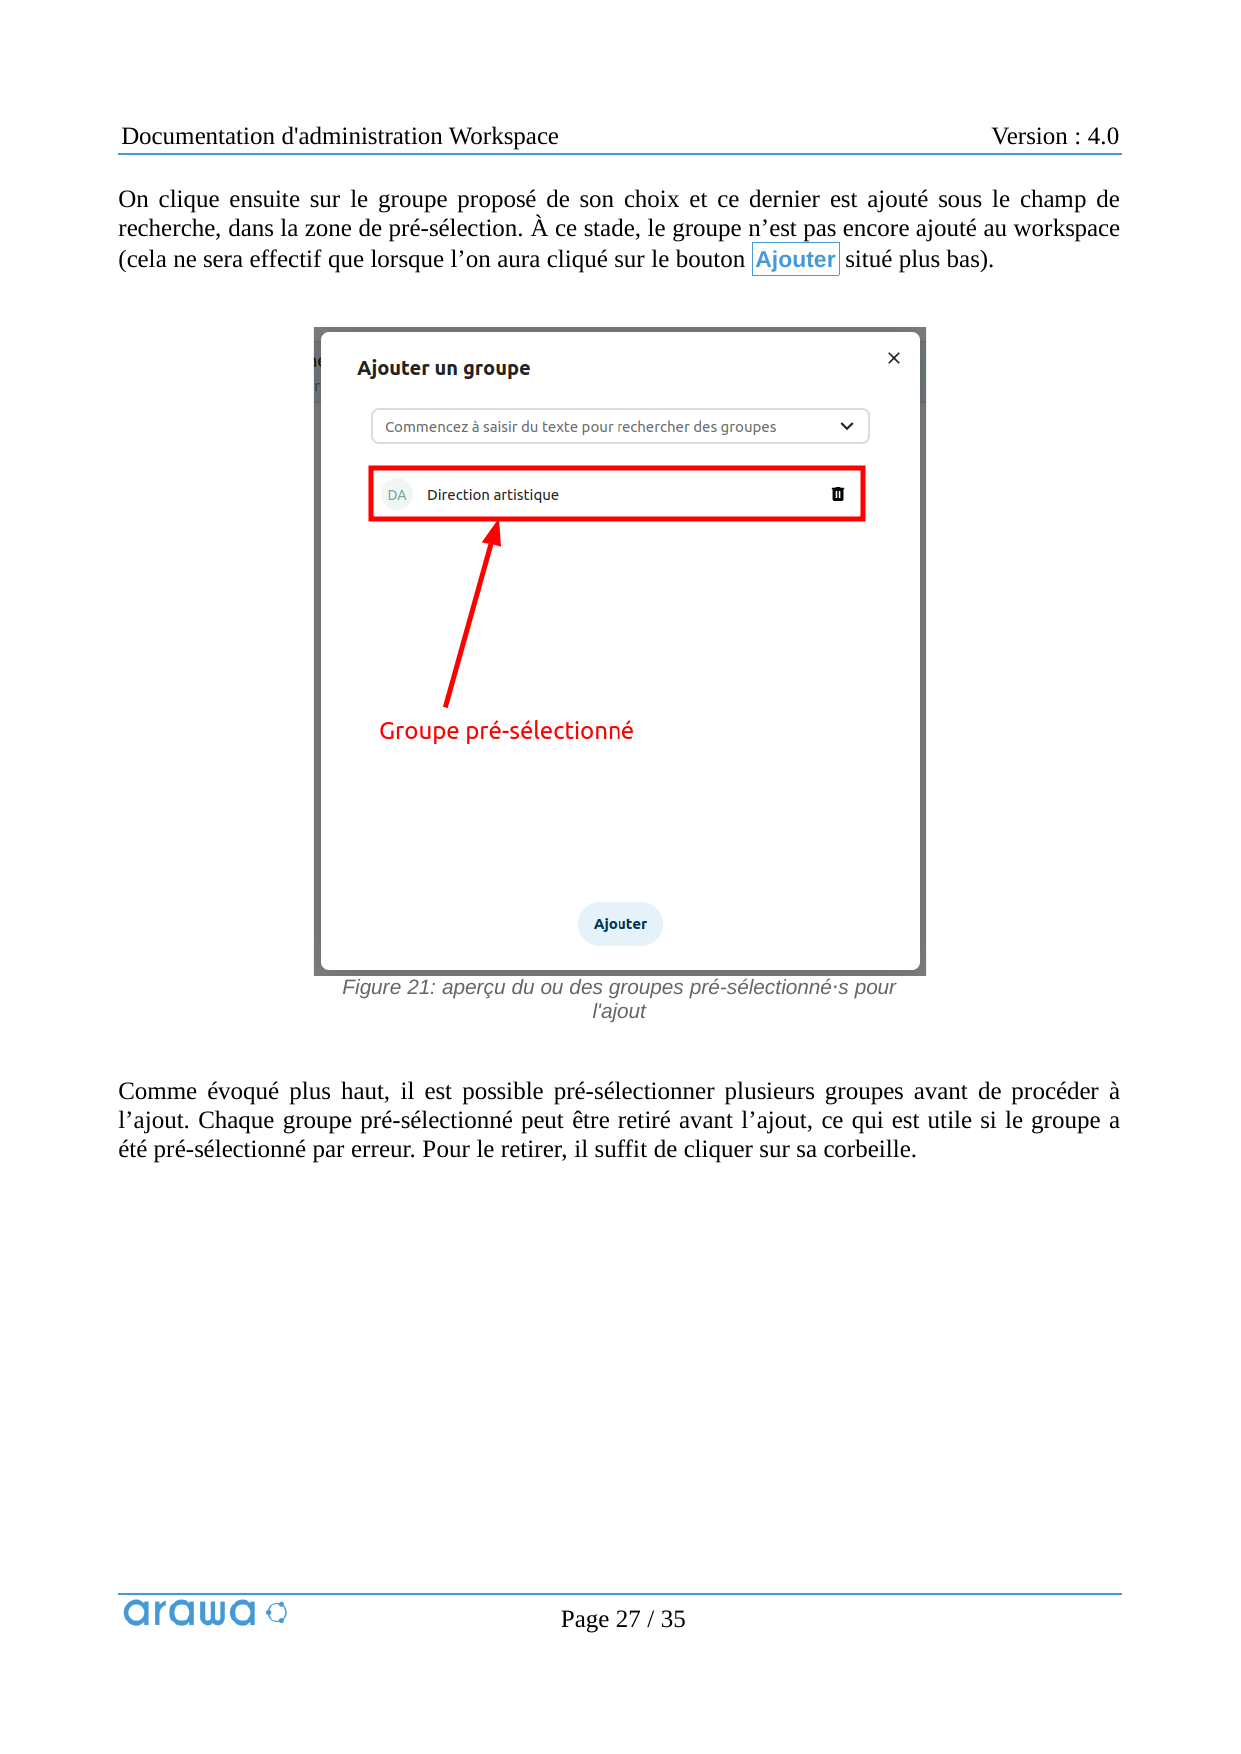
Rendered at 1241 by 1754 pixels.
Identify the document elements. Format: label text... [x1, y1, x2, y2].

text Figure 21: aperçu du ou des groupes pré-sélectionné⋅s pour l'ajout [314, 976, 926, 1023]
picture [121, 1597, 290, 1628]
text Comme évoqué plus haut, il est possible pré-sélectionner plusieurs groupes avant de procéder à l’ajout. Chaque groupe pré-sélectionné peut être retiré avant l’ajout, ce qui est utile si le groupe a été pré-sélectionné par erreur. Pour le retirer, il suffit de cliquer sur sa corbeille. [118, 1076, 1122, 1163]
picture [313, 327, 927, 976]
text On clique ensuite sur le groupe proposé de son choix et ce dernier est ajouté sous le champ de recherche, dans la zone de pré-sélection. À ce stade, le groupe n’est pas encore ajouté au workspace (cela ne sera effectif que lorsque l’on aura cliqué sur le bouton Ajouter situé plus bas). [118, 184, 1122, 275]
